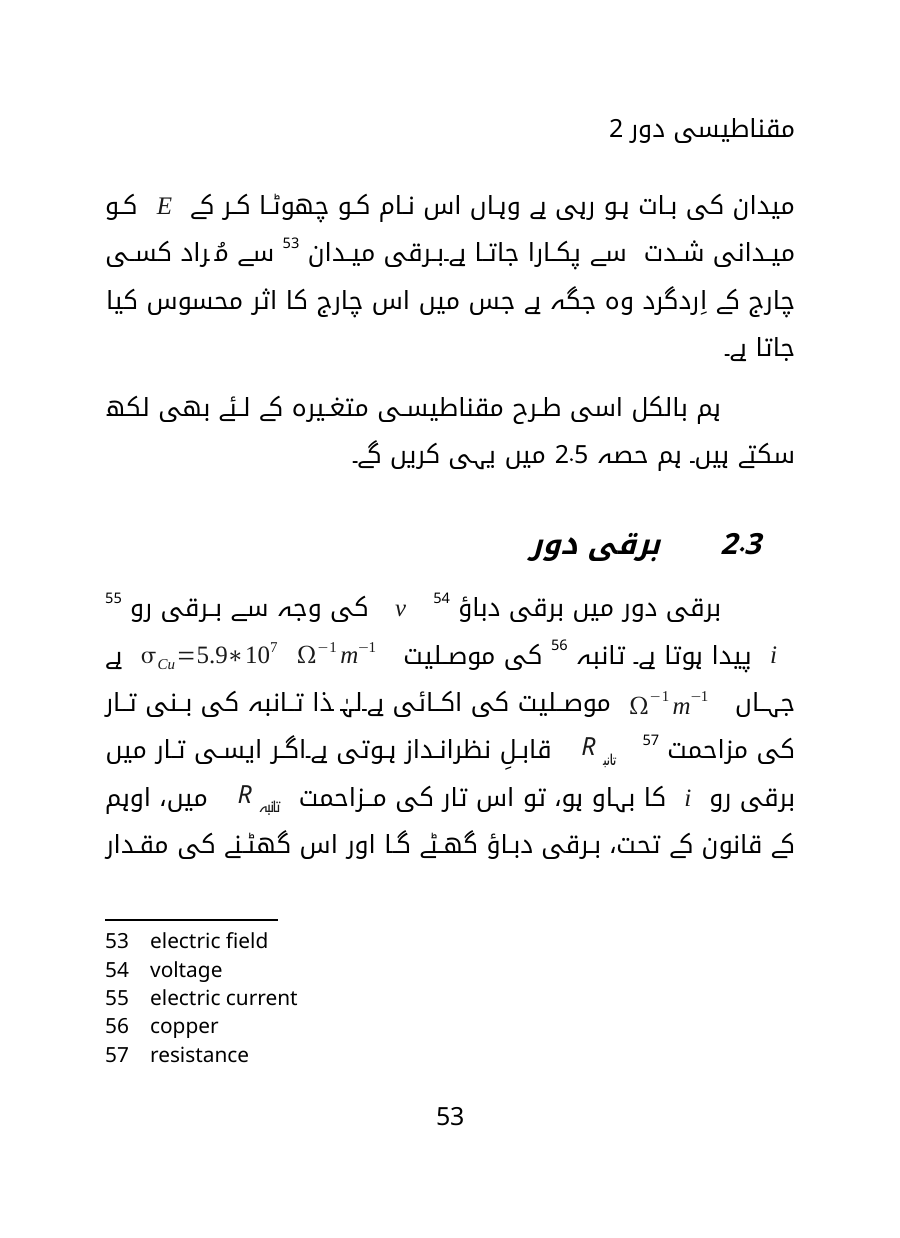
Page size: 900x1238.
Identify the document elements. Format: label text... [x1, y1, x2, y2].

text برقی دور میں برقی دباؤ کی وجہ سے برقی رو پیدا ہوتا ہے۔ تانبہ کی موصلیت ہے جہاں موصلیت کی اکائی ہے۔لہٰذا تانبہ کی بنی تار کی مزاحمت قابلِ نظرانداز ہوتی ہے۔اگر ایسی تار میں برقی روکا بہاو ہو، تو اس تار کی مزاحمت میں، اوہم کے قانون کے تحت، برقی دباؤ گھٹے گا اور اس گھٹنے کی مقدارہو گی۔ کی قابلِ نظر انداز ہونے کی وجہ سے یہ مقدار بھی قابلِ نظر انداز ہو گی۔ اس کا مطلب ہے کہ برقی دباؤ کی بغیر گھٹے ایک جگہ سے دوسری جگہ رسائی ممکن ہے ۔ اسی لئے تانبہ کی تار کو عموما برقی دباؤ کی ایک جگہ سے دوسری جگہ رسائی کے لئے استعمال کیا جاتا ہے اور اس کی مزاحمت کو صفر ہی سمجھا جاتا ہے۔ شکل 2.3 حصہ الف میں ایک ایسا ہی برقی دور دکھایا گیا ہے۔اس برقی دور میں کل تار کی مزاحمتہے۔ اگر تار کی مزاحمت کو نظرانداز کیا جا سکے تو ہمیں برقی دور 2.3 حصہ ب ملتا ہے۔اس برقی دور میں برقی دباؤ کو مزاحمتتک بغیر گھٹائے پہنچایا گیا ہے۔ [105, 584, 795, 869]
text resistance [105, 1040, 795, 1068]
text electric field [105, 926, 795, 955]
text voltage [105, 955, 795, 983]
text electric current [105, 983, 795, 1012]
subtitle برقی دور [105, 517, 720, 572]
text copper [105, 1012, 795, 1040]
text ہم بالکل اسی طرح مقناطیسی متغیرہ کے لئے بھی لکھ سکتے ہیں۔ ہم حصہ 2.5 میں یہی کریں گے۔ [105, 384, 795, 479]
text ہیں۔ شکل سے واضع ہے کہ برقی رو سلاخ کی رقبہ عمودی تراشسے گزرتی ہے لہٰذا مساوات 2.9 کے تحتبرقی رو کی کثافت کو ظاہر کرتی ہے۔ اسی وجہ سےکو کثافتِ برقی رو ہی کہتے ہیں۔ اسی طرح مساوات 2.10 سے یہ واضع ہے کہبرقی دباؤ کی شدت کو ظاہر کرتی ہے اور یوں کو برقی میدان کی شدت کہتے ہیں۔جہاں متن سے واضح ہو کہ برقی میدان کی بات ہو رہی ہے وہاں اس نام کو چھوٹا کر کےکو میدانی شدت سے پکارا جاتا ہے۔برقی میدان سے مُراد کسی چارج کے اِردگرد وہ جگہ ہے جس میں اس چارج کا اثر محسوس کیا جاتا ہے۔ [105, 182, 795, 372]
